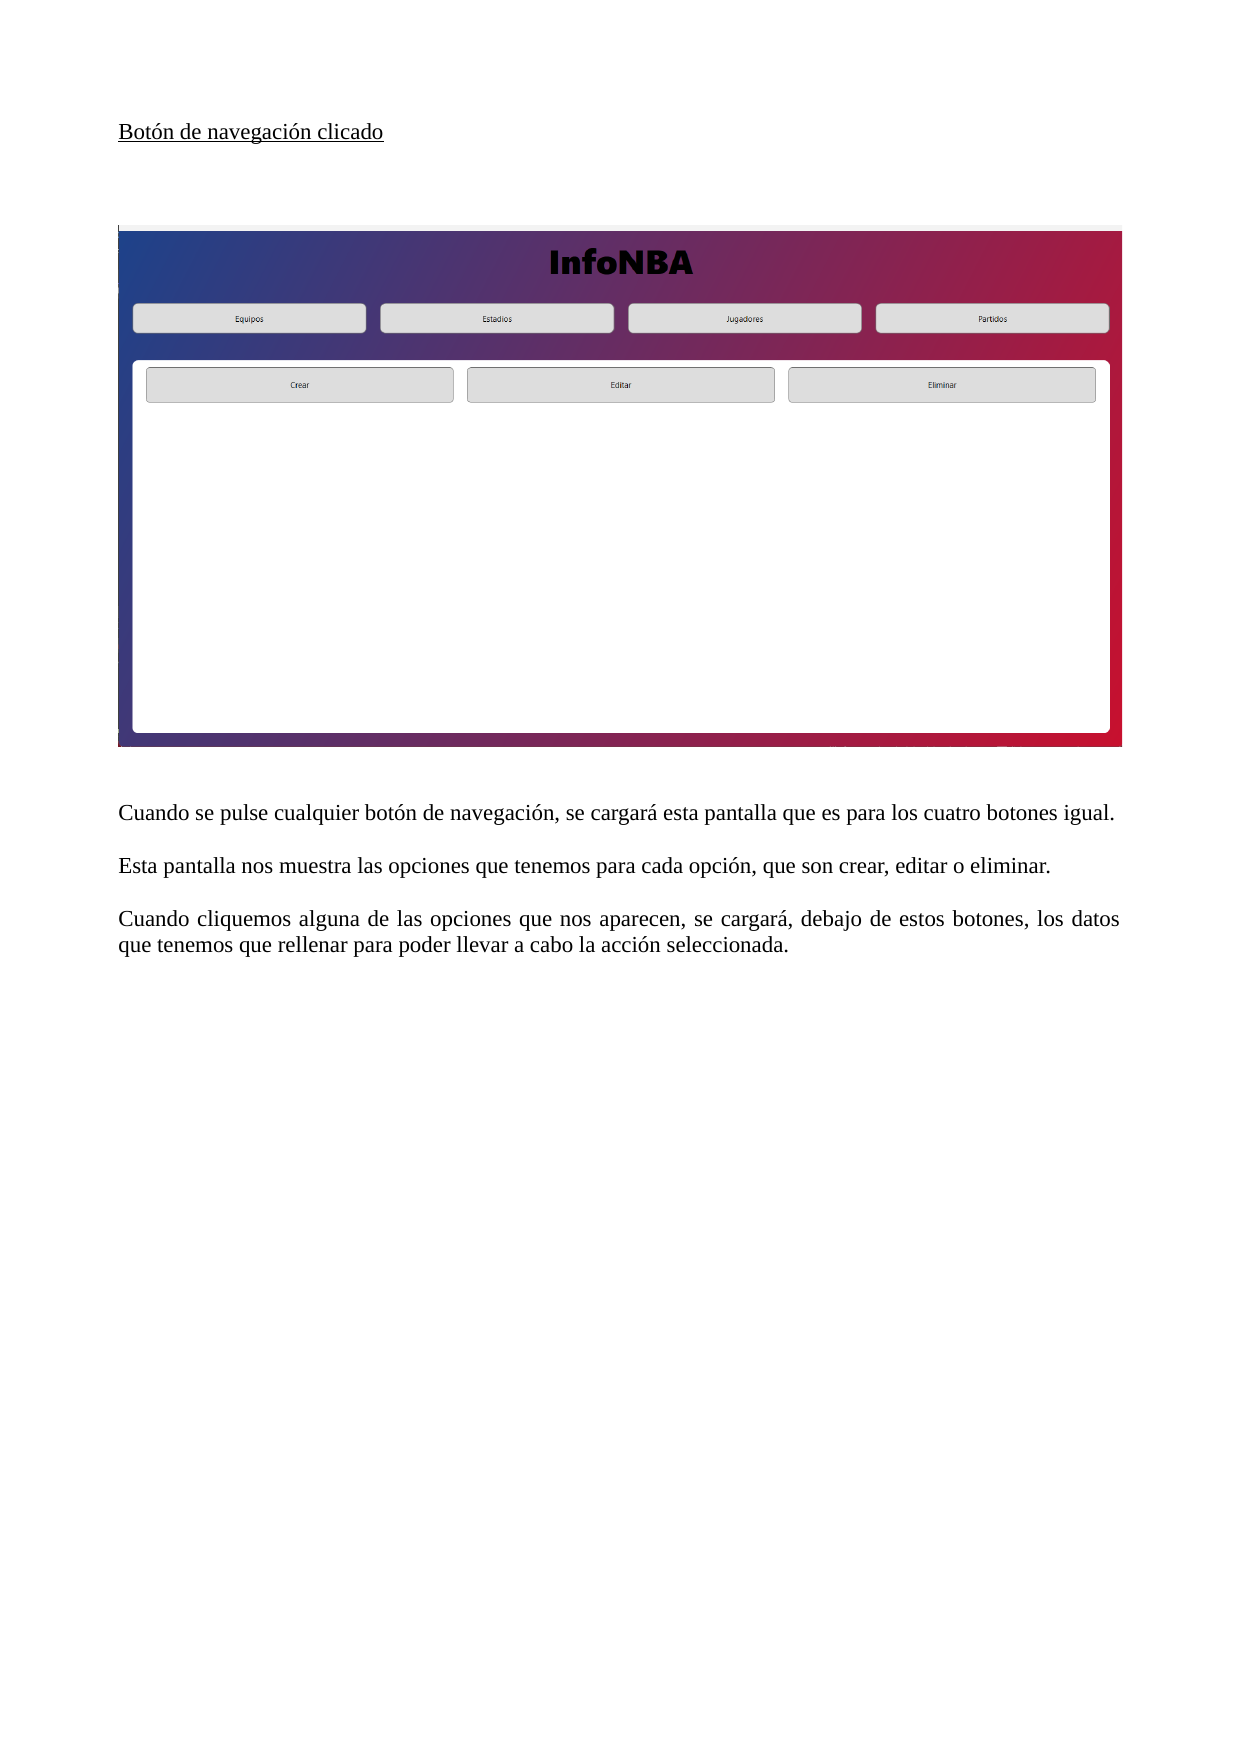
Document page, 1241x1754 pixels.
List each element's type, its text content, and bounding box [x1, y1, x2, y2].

picture [118, 225, 1123, 747]
text Esta pantalla nos muestra las opciones que tenemos para cada opción, que son crear, editar o eliminar. [118, 852, 1122, 878]
text Cuando cliquemos alguna de las opciones que nos aparecen, se cargará, debajo de estos botones, los datos que tenemos que rellenar para poder llevar a cabo la acción seleccionada. [118, 904, 1122, 957]
text Cuando se pulse cualquier botón de navegación, se cargará esta pantalla que es para los cuatro botones igual. [118, 799, 1122, 826]
text Botón de navegación clicado [118, 118, 1122, 144]
